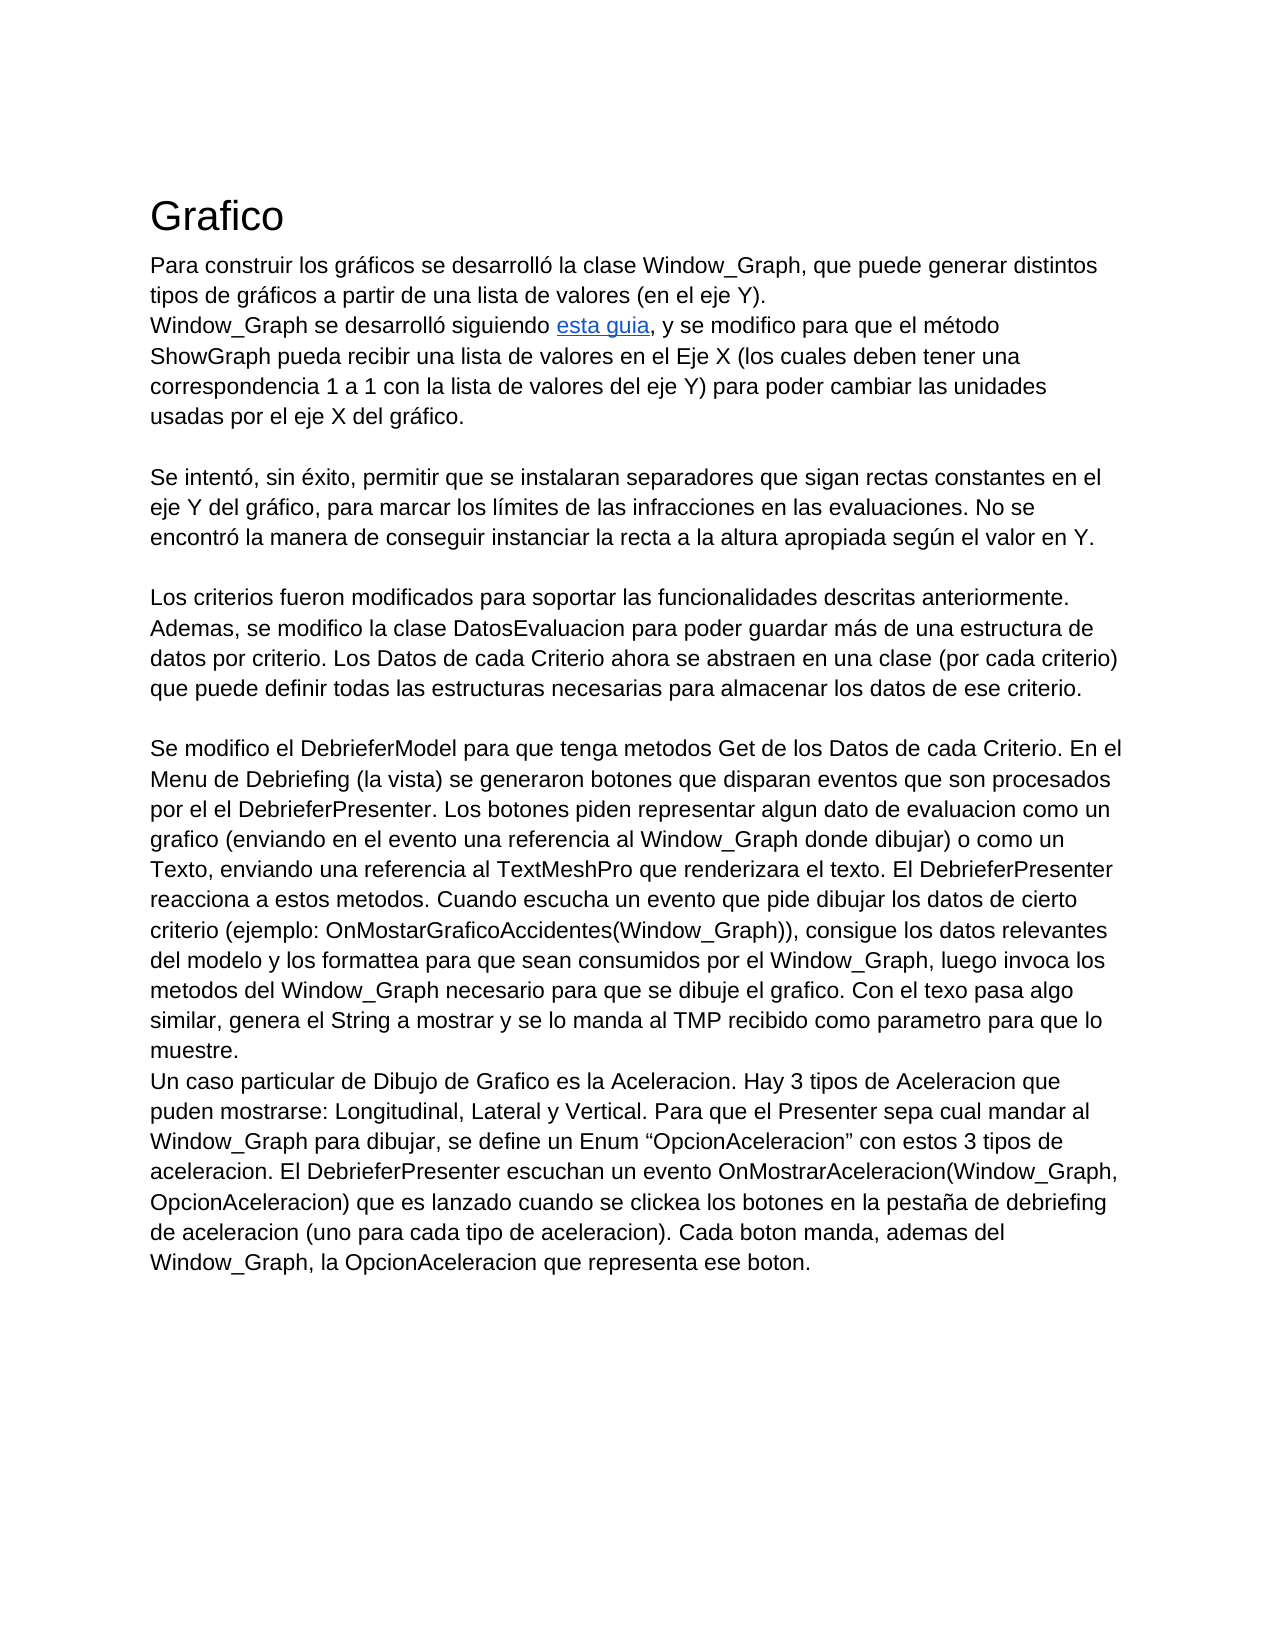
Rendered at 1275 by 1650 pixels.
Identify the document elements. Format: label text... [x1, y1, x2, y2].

text Los criterios fueron modificados para soportar las funcionalidades descritas anteriormente. Ademas, se modifico la clase DatosEvaluacion para poder guardar más de una estructura de datos por criterio. Los Datos de cada Criterio ahora se abstraen en una clase (por cada criterio) que puede definir todas las estructuras necesarias para almacenar los datos de ese criterio. [150, 584, 1125, 701]
text Window_Graph se desarrolló siguiendo esta guia, y se modifico para que el método ShowGraph pueda recibir una lista de valores en el Eje X (los cuales deben tener una correspondencia 1 a 1 con la lista de valores del eje Y) para poder cambiar las unidades usadas por el eje X del gráfico. [150, 312, 1125, 429]
text Para construir los gráficos se desarrolló la clase Window_Graph, que puede generar distintos tipos de gráficos a partir de una lista de valores (en el eje Y). [150, 252, 1125, 309]
text Un caso particular de Dibujo de Grafico es la Aceleracion. Hay 3 tipos de Aceleracion que puden mostrarse: Longitudinal, Lateral y Vertical. Para que el Presenter sepa cual mandar al Window_Graph para dibujar, se define un Enum “OpcionAceleracion” con estos 3 tipos de aceleracion. El DebrieferPresenter escuchan un evento OnMostrarAceleracion(Window_Graph, OpcionAceleracion) que es lanzado cuando se clickea los botones en la pestaña de debriefing de aceleracion (uno para cada tipo de aceleracion). Cada boton manda, ademas del Window_Graph, la OpcionAceleracion que representa ese boton. [150, 1068, 1125, 1275]
text Se intentó, sin éxito, permitir que se instalaran separadores que sigan rectas constantes en el eje Y del gráfico, para marcar los límites de las infracciones en las evaluaciones. No se encontró la manera de conseguir instanciar la recta a la altura apropiada según el valor en Y. [150, 463, 1125, 550]
text Se modifico el DebrieferModel para que tenga metodos Get de los Datos de cada Criterio. En el Menu de Debriefing (la vista) se generaron botones que disparan eventos que son procesados por el el DebrieferPresenter. Los botones piden representar algun dato de evaluacion como un grafico (enviando en el evento una referencia al Window_Graph donde dibujar) o como un Texto, enviando una referencia al TextMeshPro que renderizara el texto. El DebrieferPresenter reacciona a estos metodos. Cuando escucha un evento que pide dibujar los datos de cierto criterio (ejemplo: OnMostarGraficoAccidentes(Window_Graph)), consigue los datos relevantes del modelo y los formattea para que sean consumidos por el Window_Graph, luego invoca los metodos del Window_Graph necesario para que se dibuje el grafico. Con el texo pasa algo similar, genera el String a mostrar y se lo manda al TMP recibido como parametro para que lo muestre. [150, 735, 1125, 1064]
subtitle Grafico [150, 192, 1125, 239]
